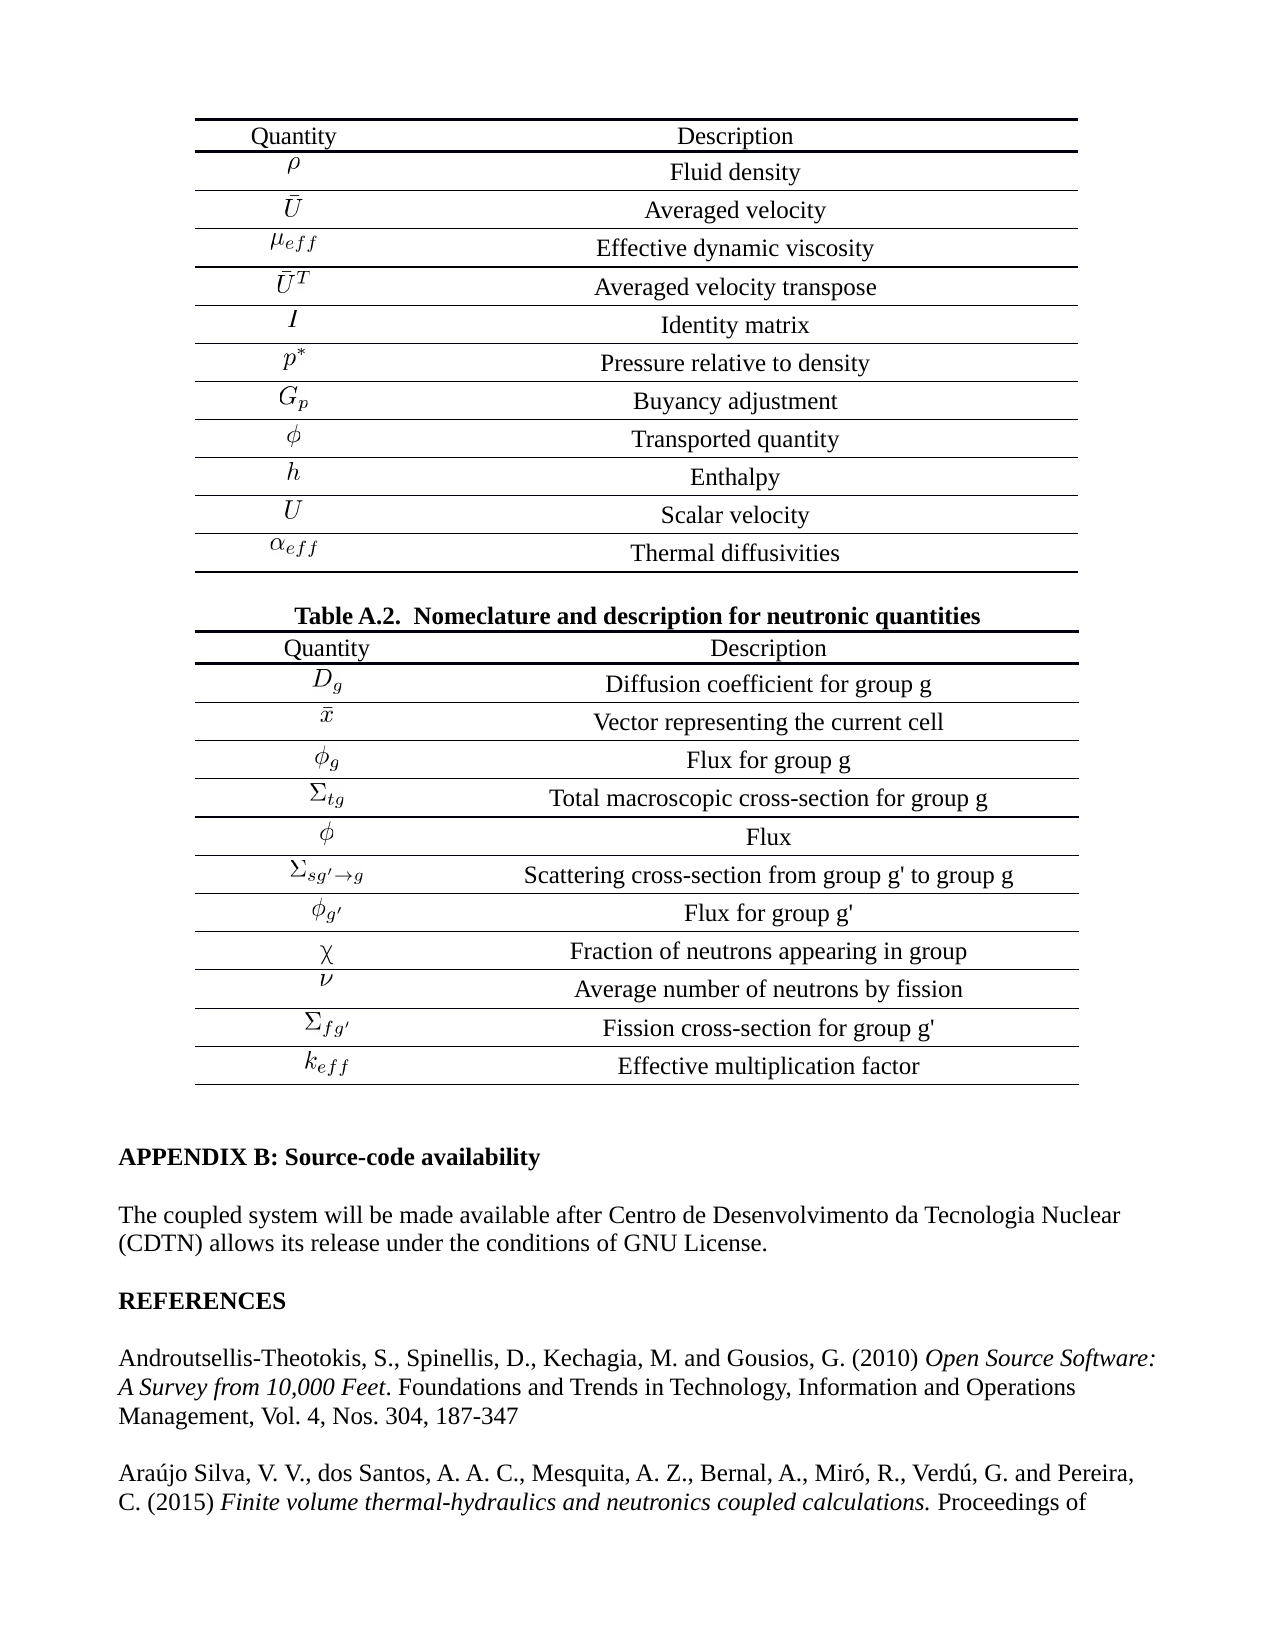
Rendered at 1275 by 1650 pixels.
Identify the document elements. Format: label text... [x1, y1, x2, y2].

table_header Quantity [195, 121, 392, 150]
text The coupled system will be made available after Centro de Desenvolvimento da Tecnologia Nuclear (CDTN) allows its release under the conditions of GNU License. [118, 1200, 1157, 1257]
table_cell [195, 191, 392, 228]
picture [310, 783, 344, 808]
picture [305, 1012, 349, 1037]
table_cell Fraction of neutrons appearing in group [458, 932, 1079, 969]
table_header Description [458, 633, 1079, 662]
table_cell [195, 306, 392, 343]
picture [287, 310, 300, 327]
picture [285, 195, 303, 217]
table_cell Diffusion coefficient for group g [458, 665, 1079, 702]
table_cell Vector representing the current cell [458, 703, 1079, 740]
table_cell [195, 1009, 458, 1046]
table_cell Averaged velocity transpose [392, 268, 1078, 304]
table_cell [195, 229, 392, 266]
table_cell Thermal diffusivities [392, 534, 1078, 571]
table_cell Averaged velocity [392, 191, 1078, 228]
table_cell [195, 703, 458, 740]
table_cell χ [195, 932, 458, 969]
table_cell Effective dynamic viscosity [392, 229, 1078, 266]
table_cell Identity matrix [392, 306, 1078, 343]
table_cell [195, 534, 392, 571]
table_cell Fluid density [392, 153, 1078, 190]
table_cell [195, 458, 392, 495]
picture [312, 898, 341, 923]
text Table A.2. Nomeclature and description for neutronic quantities [118, 601, 1157, 630]
picture [285, 500, 303, 519]
table_cell [195, 970, 458, 1007]
table_header Description [392, 121, 1078, 150]
picture [270, 233, 317, 252]
table_cell Buyancy adjustment [392, 382, 1078, 419]
table_cell [195, 382, 392, 419]
table_cell [195, 856, 458, 893]
table_cell Total macroscopic cross-section for group g [458, 779, 1079, 816]
table_cell Scattering cross-section from group g' to group g [458, 856, 1079, 893]
table_cell [195, 496, 392, 533]
table_cell Flux for group g' [458, 894, 1079, 931]
table_cell Flux [458, 818, 1079, 854]
text Araújo Silva, V. V., dos Santos, A. A. C., Mesquita, A. Z., Bernal, A., Miró, R., Verdú, G. and Pereira, C. (2015) Finite volume thermal-hydraulics and neutronics coupled calculations. Proceedings of [118, 1458, 1157, 1516]
picture [305, 1051, 349, 1076]
table_cell Effective multiplication factor [458, 1047, 1079, 1084]
table_header Quantity [195, 633, 458, 662]
picture [277, 271, 310, 293]
table_cell [195, 894, 458, 931]
picture [315, 745, 339, 771]
picture [287, 462, 300, 480]
table_cell Pressure relative to density [392, 344, 1078, 381]
table_cell [195, 1047, 458, 1084]
text REFERENCES [118, 1286, 1157, 1315]
table_cell [195, 420, 392, 457]
table_cell Enthalpy [392, 458, 1078, 495]
picture [282, 348, 305, 370]
picture [290, 860, 363, 884]
picture [287, 157, 300, 174]
picture [320, 974, 333, 986]
text Androutsellis-Theotokis, S., Spinellis, D., Kechagia, M. and Gousios, G. (2010) Open Source Software: A Survey from 10,000 Feet. Foundations and Trends in Technology, Information and Operations Management, Vol. 4, Nos. 304, 187-347 [118, 1343, 1157, 1430]
table_cell Transported quantity [392, 420, 1078, 457]
table_cell Scalar velocity [392, 496, 1078, 533]
table_cell [195, 153, 392, 190]
text APPENDIX B: Source-code availability [118, 1142, 1157, 1171]
table_cell [195, 268, 392, 304]
picture [287, 424, 301, 447]
table_cell [195, 779, 458, 816]
table_cell [195, 818, 458, 854]
table_cell [195, 665, 458, 702]
table_cell Average number of neutrons by fission [458, 970, 1079, 1007]
picture [270, 538, 318, 557]
table_cell Fission cross-section for group g' [458, 1009, 1079, 1046]
table_cell [195, 344, 392, 381]
table_cell [195, 741, 458, 778]
table_cell Flux for group g [458, 741, 1079, 778]
picture [320, 821, 334, 845]
picture [320, 707, 333, 722]
picture [280, 386, 308, 411]
picture [312, 669, 342, 694]
